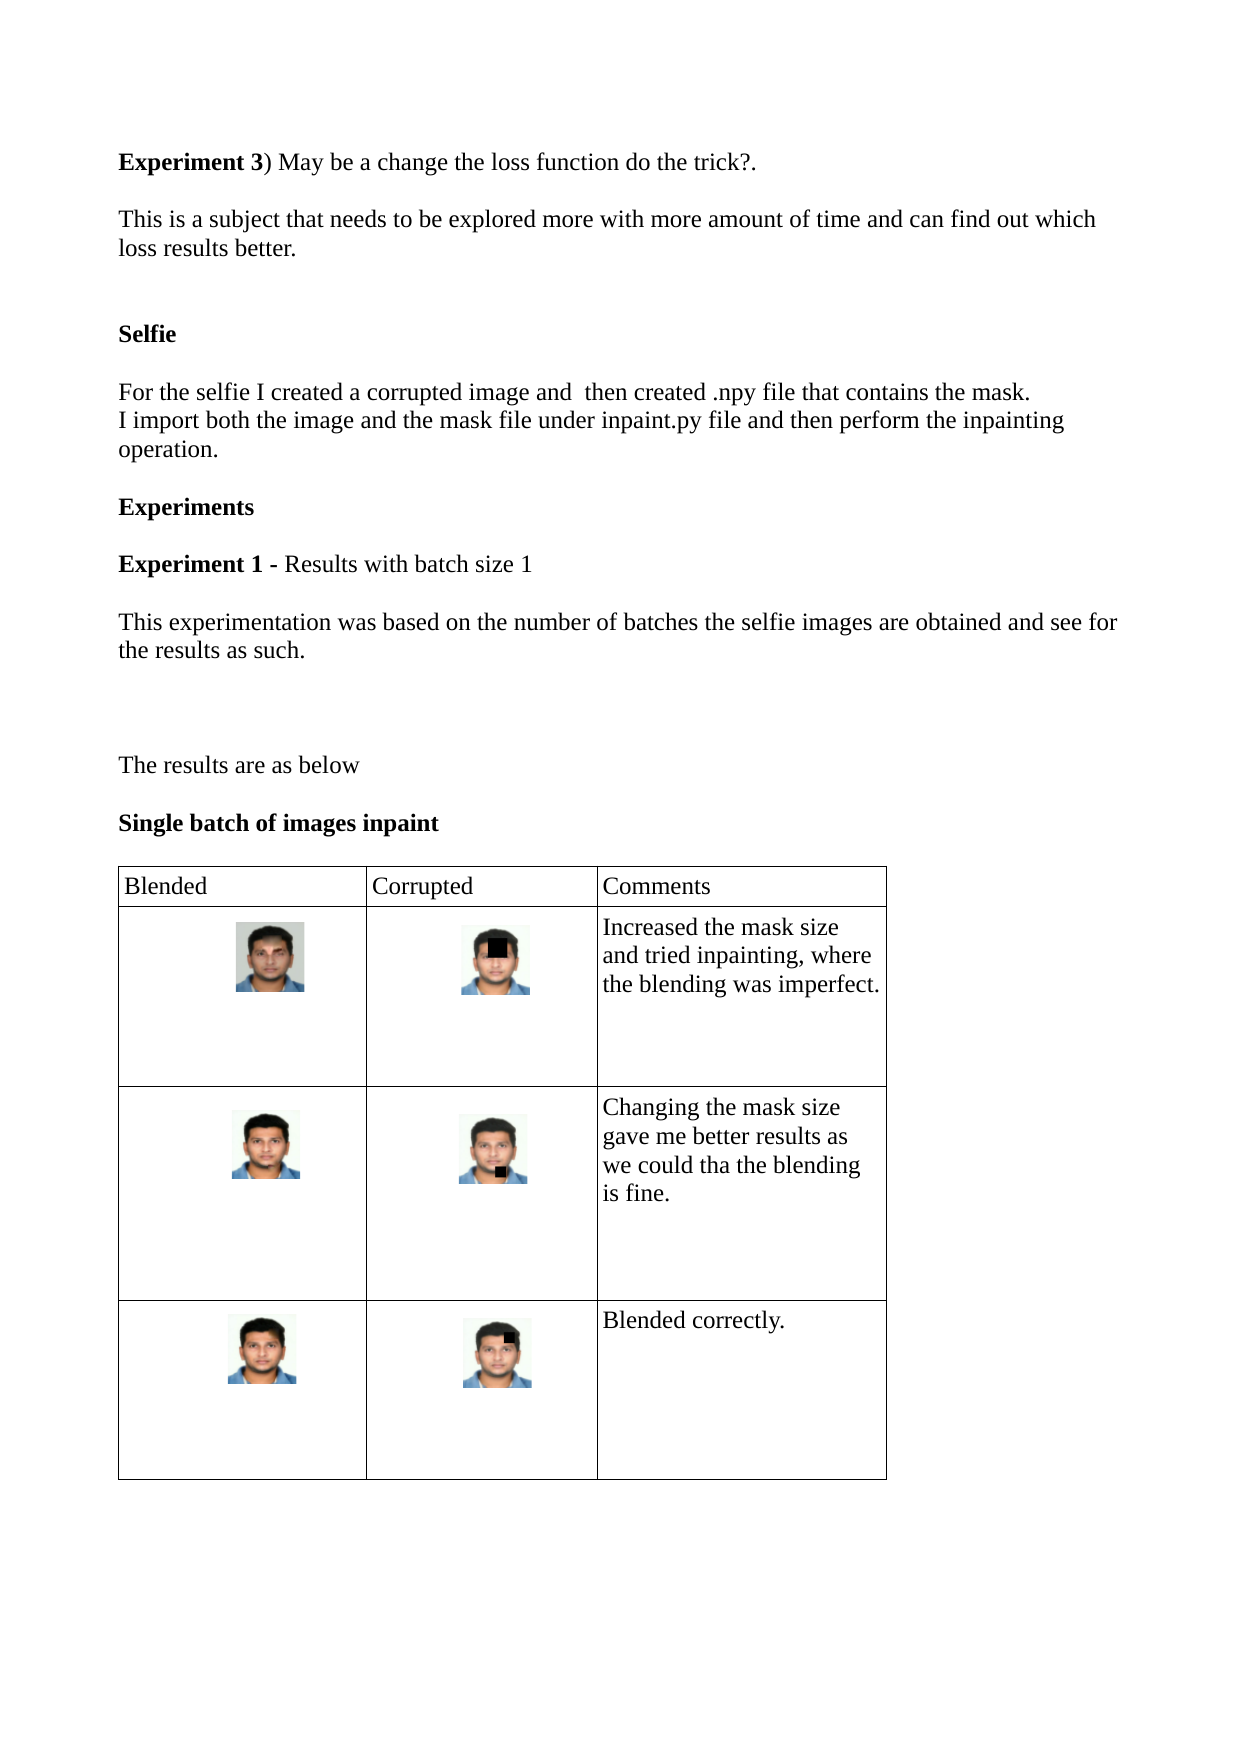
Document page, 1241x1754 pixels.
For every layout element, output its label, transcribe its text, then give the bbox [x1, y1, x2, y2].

table_cell [119, 907, 366, 1086]
text Selfie [118, 319, 1122, 348]
text Experiment 3) May be a change the loss function do the trick?. [118, 147, 1122, 176]
picture [463, 1318, 532, 1388]
table_header Blended [119, 867, 366, 906]
table_cell [367, 1301, 597, 1479]
table_cell Increased the mask size and tried inpainting, where the blending was imperfect. [598, 907, 886, 1086]
picture [231, 1110, 301, 1179]
text I import both the image and the mask file under inpaint.py file and then perform the inpainting operation. [118, 406, 1122, 463]
table_cell [119, 1087, 366, 1299]
text The results are as below [118, 751, 1122, 779]
text This is a subject that needs to be explored more with more amount of time and can find out which loss results better. [118, 204, 1122, 262]
table_cell [367, 1087, 597, 1299]
text Single batch of images inpaint [118, 808, 1122, 837]
table_cell Blended correctly. [598, 1301, 886, 1479]
picture [461, 925, 530, 995]
table_header Corrupted [367, 867, 597, 906]
text For the selfie I created a corrupted image and then created .npy file that contains the mask. [118, 377, 1122, 406]
table_cell [119, 1301, 366, 1479]
table_cell [367, 907, 597, 1086]
text Experiment 1 - Results with batch size 1 [118, 549, 1122, 578]
text This experimentation was based on the number of batches the selfie images are obtained and see for the results as such. [118, 607, 1122, 664]
picture [235, 922, 305, 992]
picture [227, 1314, 297, 1384]
picture [458, 1114, 528, 1184]
table_header Comments [598, 867, 886, 906]
table_cell Changing the mask size gave me better results as we could tha the blending is fine. [598, 1087, 886, 1299]
text Experiments [118, 492, 1122, 521]
